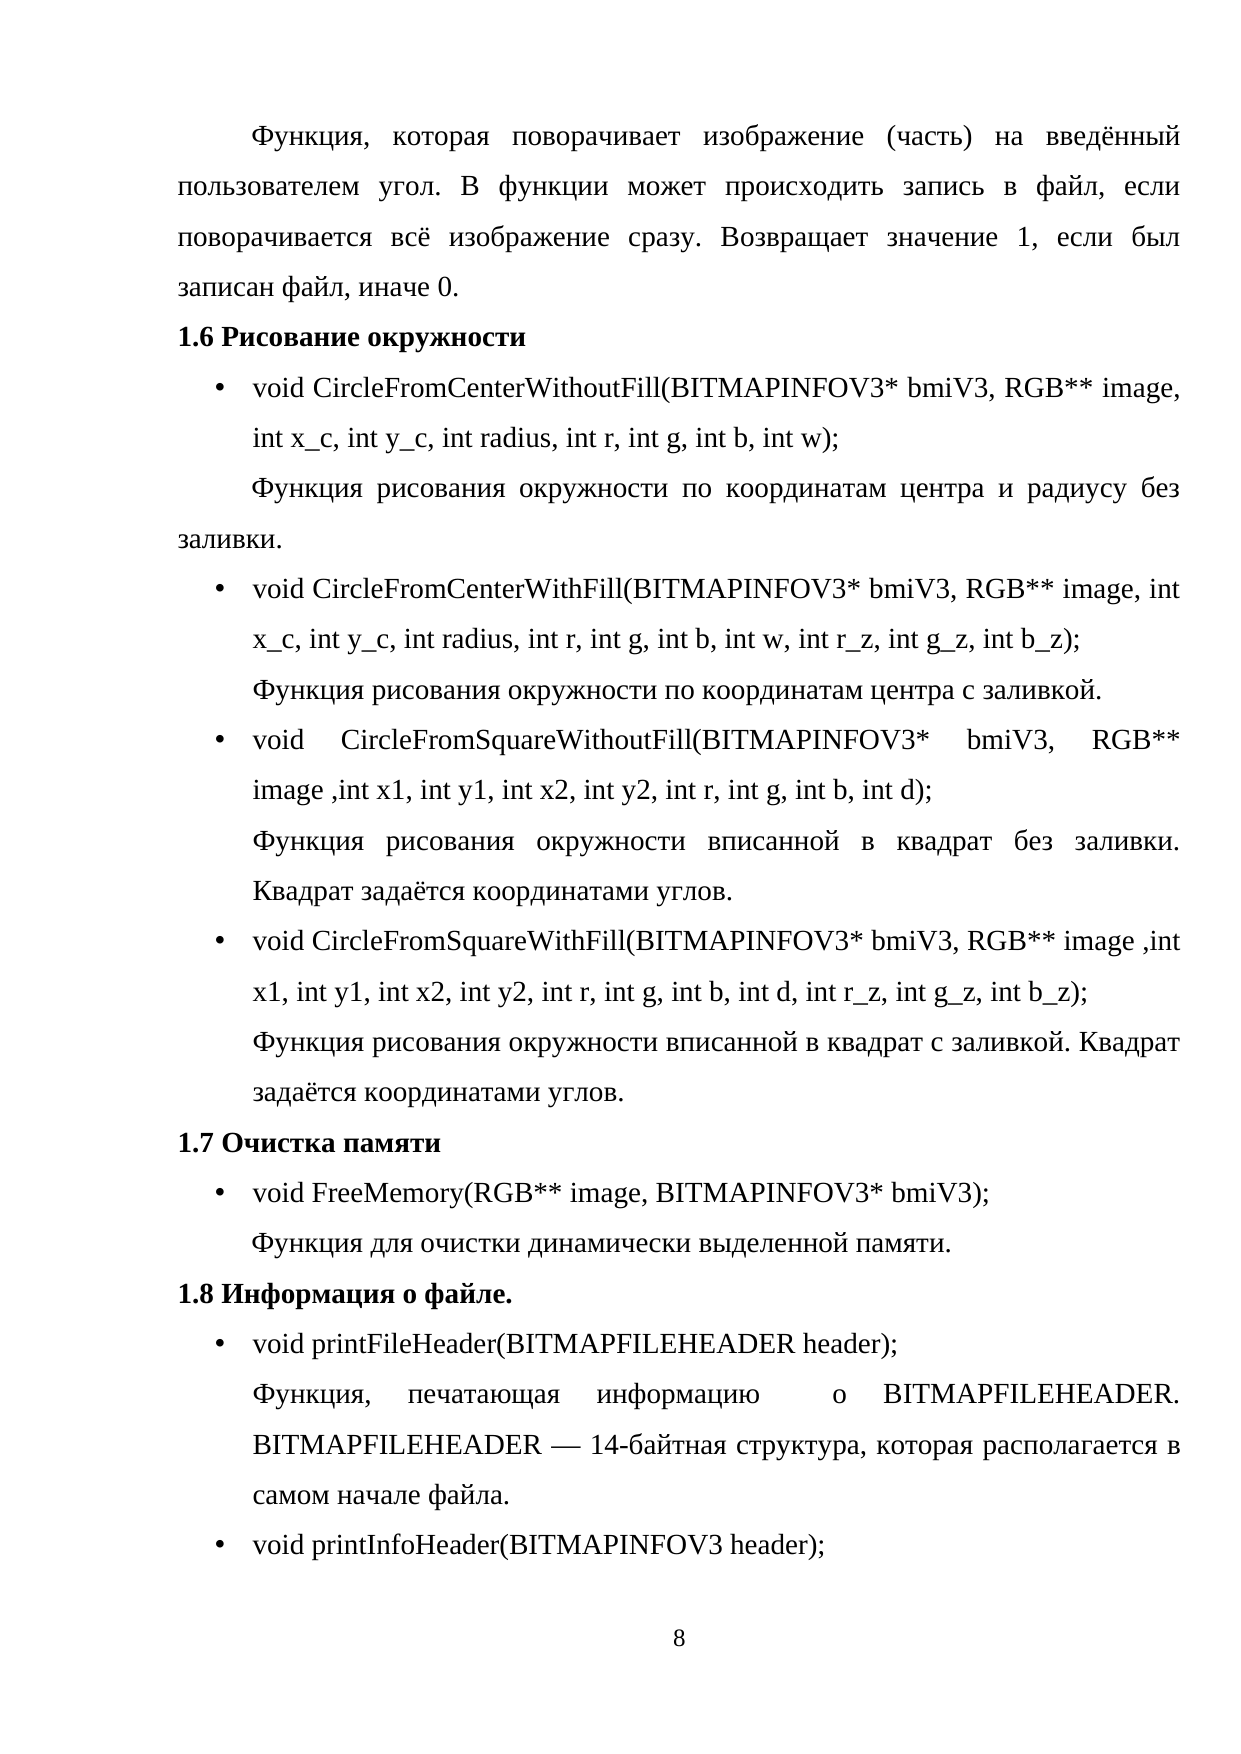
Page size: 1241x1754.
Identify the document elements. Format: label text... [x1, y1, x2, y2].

text Функция для очистки динамически выделенной памяти. [177, 1226, 1181, 1259]
list void CircleFromCenterWithoutFill(BITMAPINFOV3* bmiV3, RGB** image, int x_c, int y_c, int radius, int r, int g, int b, int w); [215, 370, 1181, 454]
list void FreeMemory(RGB** image, BITMAPINFOV3* bmiV3); [215, 1175, 1181, 1209]
list void CircleFromSquareWithoutFill(BITMAPINFOV3* bmiV3, RGB** image ,int x1, int y1, int x2, int y2, int r, int g, int b, int d); [215, 722, 1181, 806]
text 1.8 Информация о файле. [177, 1276, 1181, 1309]
text Функция рисования окружности по координатам центра и радиусу без заливки. [177, 470, 1181, 554]
list void CircleFromCenterWithFill(BITMAPINFOV3* bmiV3, RGB** image, int x_c, int y_c, int radius, int r, int g, int b, int w, int r_z, int g_z, int b_z); [215, 571, 1181, 655]
text Функция, которая поворачивает изображение (часть) на введённый пользователем угол. В функции может происходить запись в файл, если поворачивается всё изображение сразу. Возвращает значение 1, если был записан файл, иначе 0. [177, 118, 1181, 303]
list Функция рисования окружности вписанной в квадрат с заливкой. Квадрат задаётся координатами углов. [215, 1024, 1181, 1108]
list void printInfoHeader(BITMAPINFOV3 header); [215, 1527, 1181, 1561]
list void CircleFromSquareWithFill(BITMAPINFOV3* bmiV3, RGB** image ,int x1, int y1, int x2, int y2, int r, int g, int b, int d, int r_z, int g_z, int b_z); [215, 923, 1181, 1007]
text 1.7 Очистка памяти [177, 1125, 1181, 1158]
text 1.6 Рисование окружности [177, 319, 1181, 353]
list Функция, печатающая информацию о BITMAPFILEHEADER. BITMAPFILEHEADER — 14-байтная структура, которая располагается в самом начале файла. [215, 1377, 1181, 1511]
list Функция рисования окружности вписанной в квадрат без заливки. Квадрат задаётся координатами углов. [215, 823, 1181, 907]
list void printFileHeader(BITMAPFILEHEADER header); [215, 1326, 1181, 1360]
list Функция рисования окружности по координатам центра с заливкой. [215, 672, 1181, 705]
